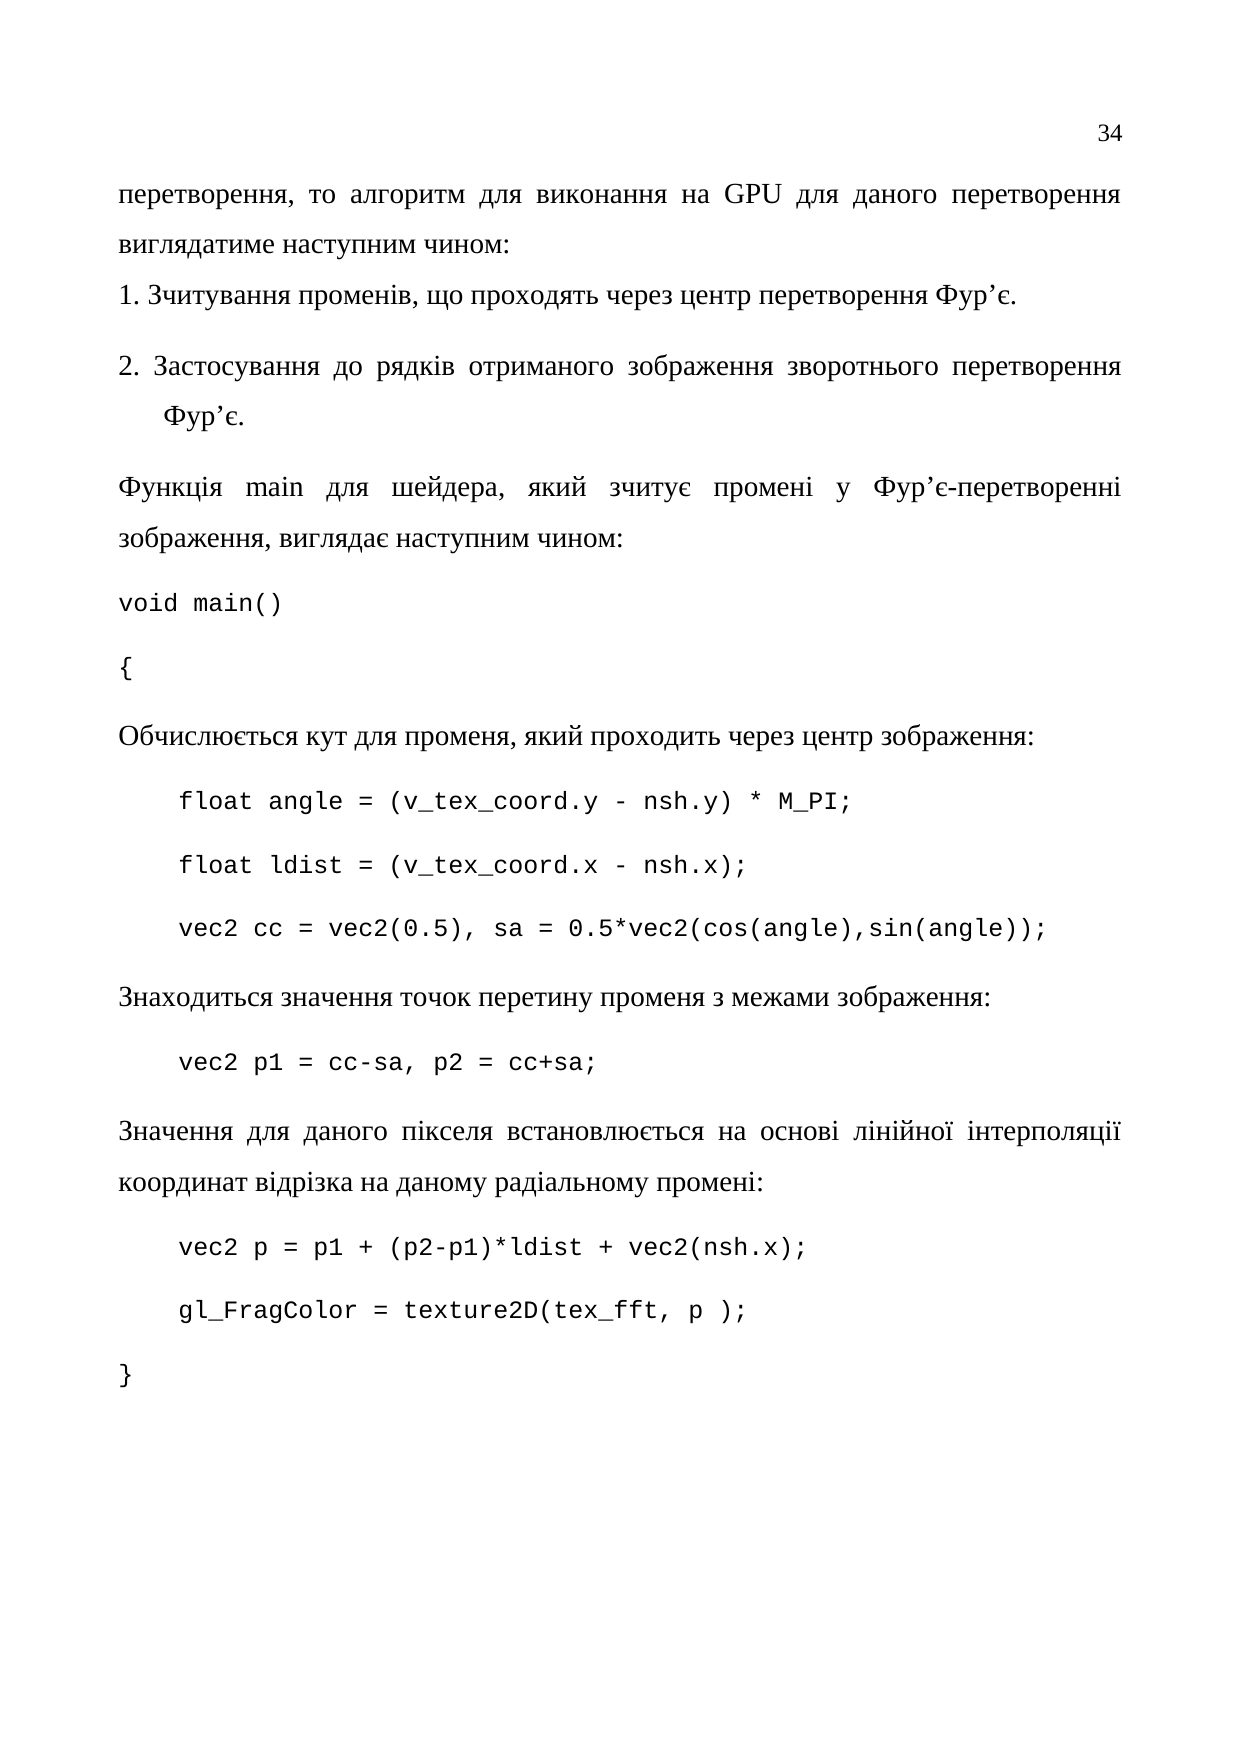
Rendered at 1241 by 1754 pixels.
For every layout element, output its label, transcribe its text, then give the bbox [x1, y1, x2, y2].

list void main() [118, 591, 1122, 619]
list Знаходиться значення точок перетину променя з межами зображення: [118, 979, 1122, 1012]
list 1. Зчитування променів, що проходять через центр перетворення Фур’є. [118, 277, 1122, 311]
list float angle = (v_tex_coord.y - nsh.y) * M_PI; [118, 789, 1122, 817]
list vec2 cc = vec2(0.5), sa = 0.5*vec2(cos(angle),sin(angle)); [118, 916, 1122, 944]
list float ldist = (v_tex_coord.x - nsh.x); [118, 852, 1122, 881]
list Обчислюється кут для променя, який проходить через центр зображення: [118, 718, 1122, 751]
list Значення для даного пікселя встановлюється на основі лінійної інтерполяції координат відрізка на даному радіальному промені: [118, 1113, 1122, 1197]
list Функція main для шейдера, який зчитує промені у Фур’є-перетворенні зображення, виглядає наступним чином: [118, 469, 1122, 553]
list gl_FragColor = texture2D(tex_fft, p ); [118, 1298, 1122, 1326]
list vec2 p = p1 + (p2-p1)*ldist + vec2(nsh.x); [118, 1235, 1122, 1263]
list 2. Застосування до рядків отриманого зображення зворотнього перетворення Фур’є. [118, 348, 1122, 432]
list vec2 p1 = cc-sa, p2 = cc+sa; [118, 1050, 1122, 1078]
list перетворення, то алгоритм для виконання на GPU для даного перетворення виглядатиме наступним чином: [118, 176, 1122, 260]
list { [118, 654, 1122, 683]
list } [118, 1361, 1122, 1390]
